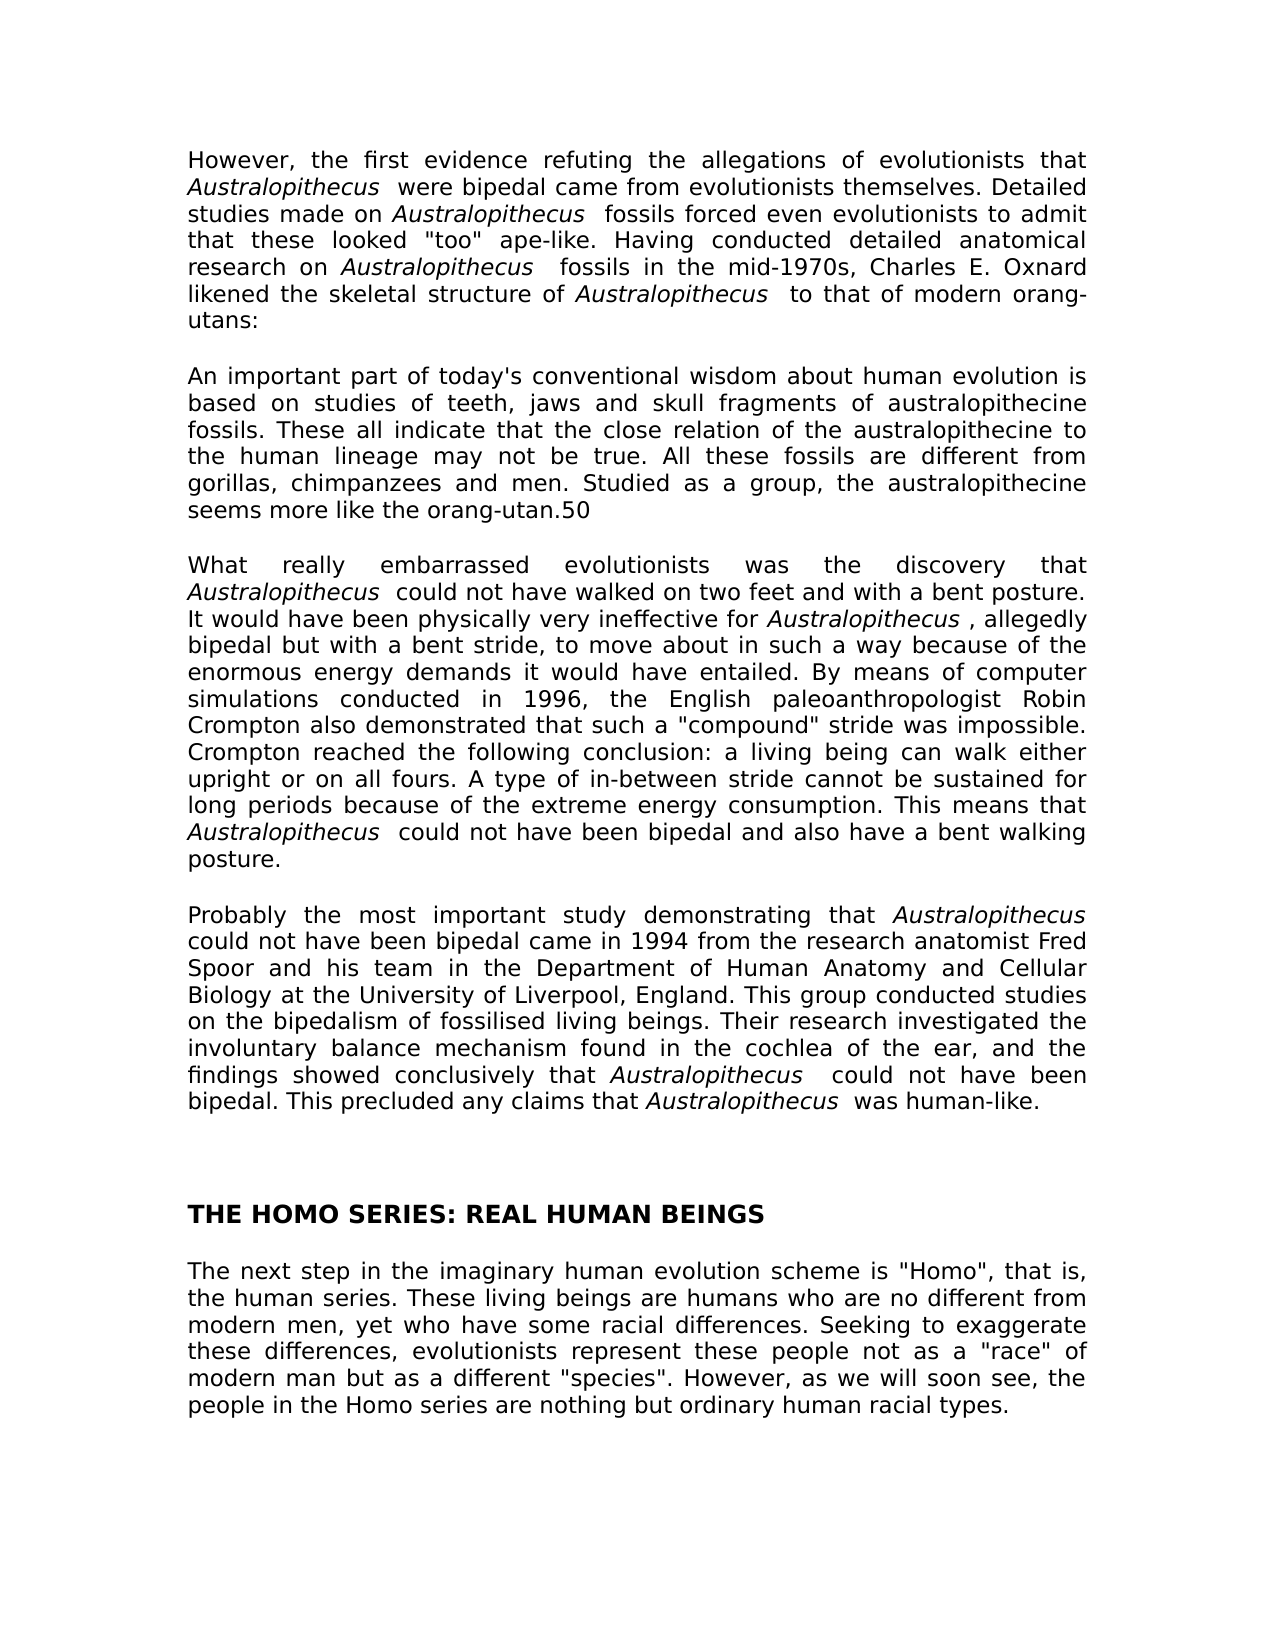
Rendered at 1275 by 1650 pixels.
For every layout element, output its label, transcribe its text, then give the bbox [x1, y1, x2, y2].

text However, the first evidence refuting the allegations of evolutionists that Australopithecus were bipedal came from evolutionists themselves. Detailed studies made on Australopithecus fossils forced even evolutionists to admit that these looked "too" ape-like. Having conducted detailed anatomical research on Australopithecus fossils in the mid-1970s, Charles E. Oxnard likened the skeletal structure of Australopithecus to that of modern orang-utans: [187, 148, 1088, 334]
text The Homo Series: Real Human Beings [187, 1200, 1088, 1229]
text An important part of today's conventional wisdom about human evolution is based on studies of teeth, jaws and skull fragments of australopithecine fossils. These all indicate that the close relation of the australopithecine to the human lineage may not be true. All these fossils are different from gorillas, chimpanzees and men. Studied as a group, the australopithecine seems more like the orang-utan.50 [187, 363, 1088, 523]
text Probably the most important study demonstrating that Australopithecus could not have been bipedal came in 1994 from the research anatomist Fred Spoor and his team in the Department of Human Anatomy and Cellular Biology at the University of Liverpool, England. This group conducted studies on the bipedalism of fossilised living beings. Their research investigated the involuntary balance mechanism found in the cochlea of the ear, and the findings showed conclusively that Australopithecus could not have been bipedal. This precluded any claims that Australopithecus was human-like. [187, 902, 1088, 1115]
text What really embarrassed evolutionists was the discovery that Australopithecus could not have walked on two feet and with a bent posture. It would have been physically very ineffective for Australopithecus , allegedly bipedal but with a bent stride, to move about in such a way because of the enormous energy demands it would have entailed. By means of computer simulations conducted in 1996, the English paleoanthropologist Robin Crompton also demonstrated that such a "compound" stride was impossible. Crompton reached the following conclusion: a living being can walk either upright or on all fours. A type of in-between stride cannot be sustained for long periods because of the extreme energy consumption. This means that Australopithecus could not have been bipedal and also have a bent walking posture. [187, 553, 1088, 873]
text The next step in the imaginary human evolution scheme is "Homo", that is, the human series. These living beings are humans who are no different from modern men, yet who have some racial differences. Seeking to exaggerate these differences, evolutionists represent these people not as a "race" of modern man but as a different "species". However, as we will soon see, the people in the Homo series are nothing but ordinary human racial types. [187, 1258, 1088, 1418]
